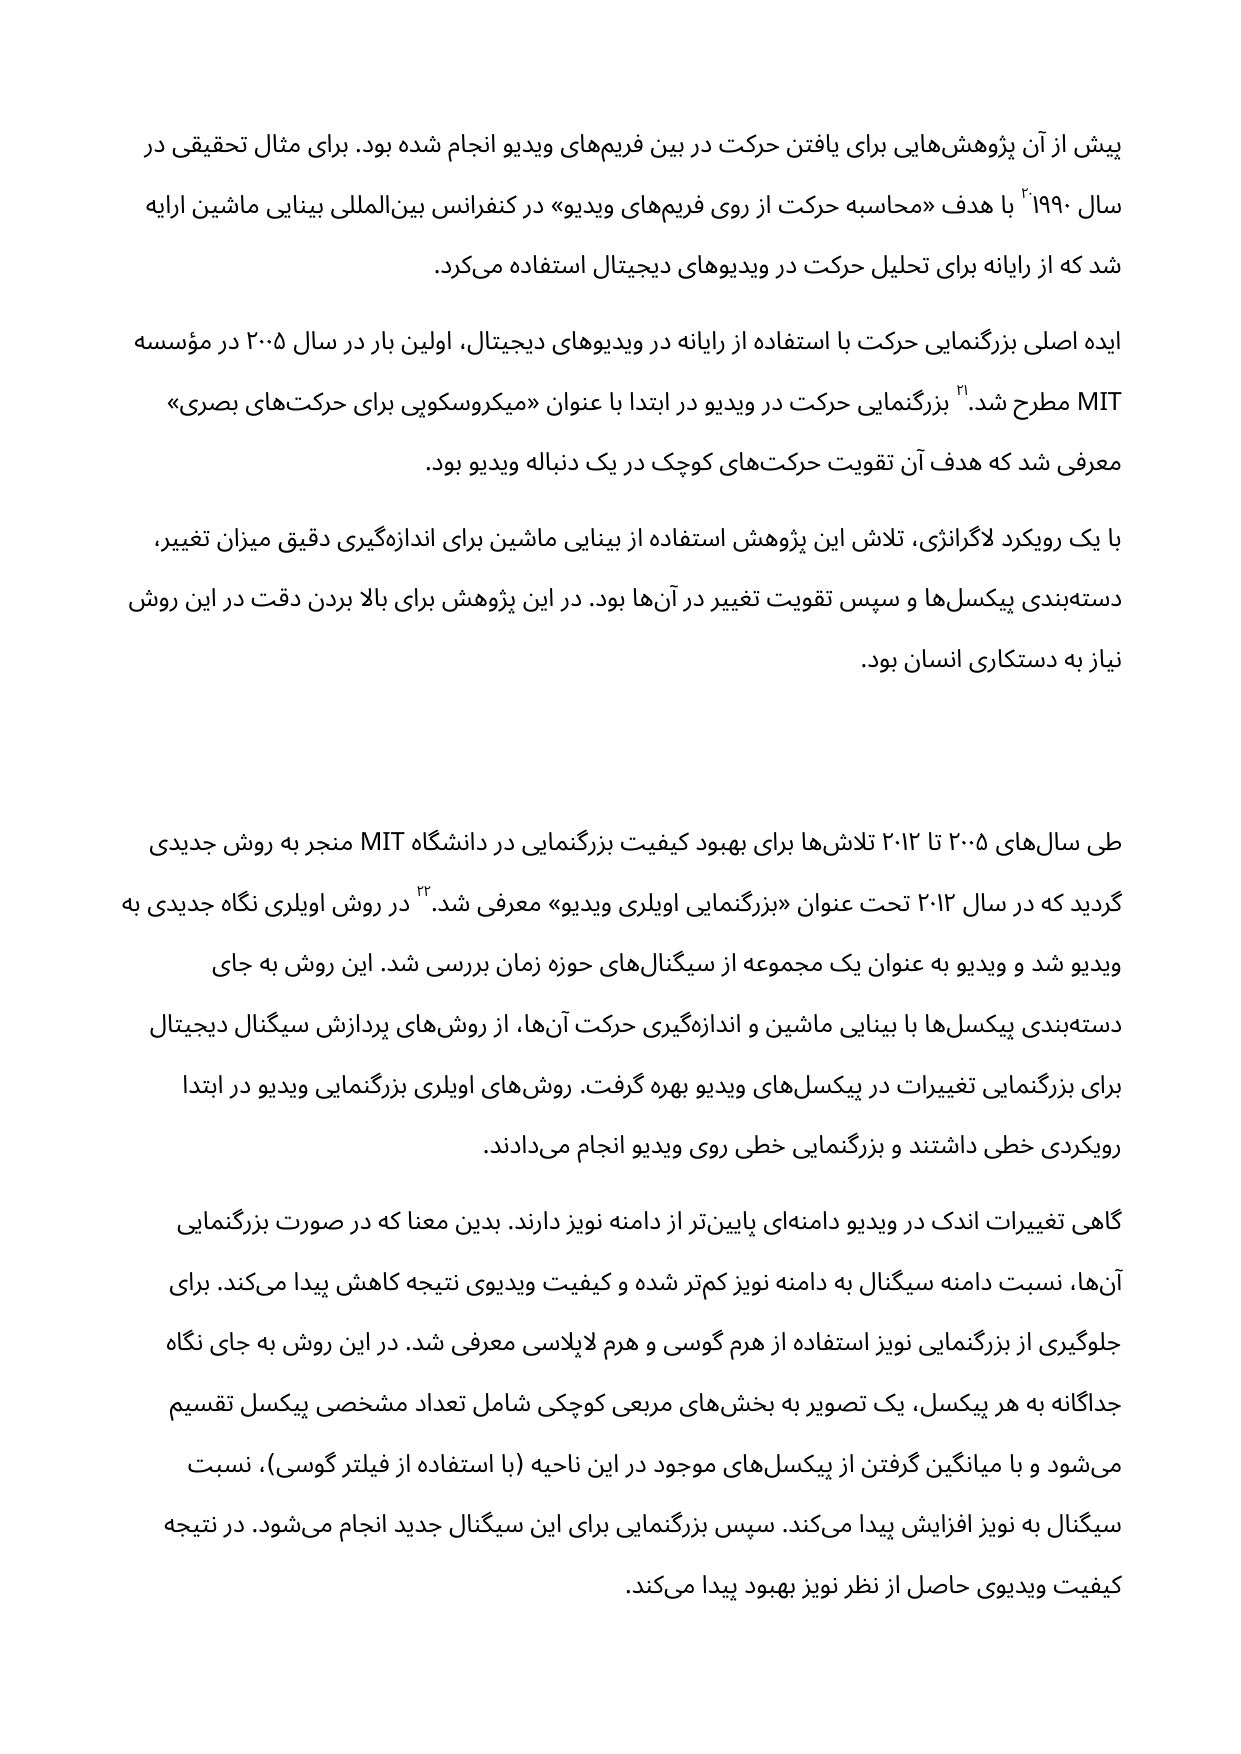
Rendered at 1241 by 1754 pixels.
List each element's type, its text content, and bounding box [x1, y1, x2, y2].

text پیش از آن پژوهش‌هایی برای یافتن حرکت در بین فریم‌های ویدیو انجام شده بود. برای مثال تحقیقی در سال ۱۹۹۰ با هدف «محاسبه حرکت از روی فریم‌های ویدیو» در کنفرانس بین‌المللی بینایی ماشین ارایه شد که از رایانه برای تحلیل حرکت در ویدیوهای دیجیتال استفاده می‌کرد. [118, 118, 1122, 292]
text با یک رویکرد لاگرانژی، تلاش این پژوهش استفاده از بینایی ماشین برای اندازه‌گیری دقیق میزان تغییر، دسته‌بندی پیکسل‌ها و سپس تقویت تغییر در آن‌ها بود. در این پژوهش برای بالا بردن دقت در این روش نیاز به دستکاری انسان بود. [118, 512, 1122, 686]
text گاهی تغییرات اندک در ویدیو دامنه‌ای پایین‌تر از دامنه نویز دارند. بدین معنا که در صورت بزرگنمایی آن‌ها، نسبت دامنه سیگنال به دامنه نویز کم‌تر شده و کیفیت ویدیوی نتیجه کاهش پیدا می‌کند. برای جلوگیری از بزرگنمایی نویز استفاده از هرم گوسی و هرم لاپلاسی معرفی شد. در این روش به جای نگاه جداگانه به هر پیکسل، یک تصویر به بخش‌های مربعی کوچکی شامل تعداد مشخصی پیکسل تقسیم می‌شود و با میانگین گرفتن از پیکسل‌های موجود در این ناحیه (با استفاده از فیلتر گوسی)، نسبت سیگنال به نویز افزایش پیدا می‌کند. سپس بزرگنمایی برای این سیگنال جدید انجام می‌شود. در نتیجه کیفیت ویدیوی حاصل از نظر نویز بهبود پیدا می‌کند. [118, 1195, 1122, 1612]
text طی سال‌های ۲۰۰۵ تا ۲۰۱۲ تلاش‌ها برای بهبود کیفیت بزرگنمایی در دانشگاه MIT منجر به روش جدیدی گردید که در سال ۲۰۱۲ تحت عنوان «بزرگنمایی اویلری ویدیو» معرفی شد. در روش اویلری نگاه جدیدی به ویدیو شد و ویدیو به عنوان یک مجموعه از سیگنال‌های حوزه زمان بررسی شد. این روش به جای دسته‌بندی پیکسل‌ها با بینایی ماشین و اندازه‌گیری حرکت آن‌ها، از روش‌های پردازش سیگنال دیجیتال برای بزرگنمایی تغییرات در پیکسل‌های ویدیو بهره گرفت. روش‌های اویلری بزرگنمایی ویدیو در ابتدا رویکردی خطی داشتند و بزرگنمایی خطی روی ویدیو انجام می‌دادند. [118, 816, 1122, 1172]
text ایده اصلی بزرگنمایی حرکت با استفاده از رایانه در ویدیوهای دیجیتال، اولین بار در سال ۲۰۰۵ در مؤسسه MIT مطرح شد. بزرگنمایی حرکت در ویدیو در ابتدا با عنوان «میکروسکوپی برای حرکت‌های بصری» معرفی شد که هدف آن تقویت حرکت‌های کوچک در یک دنباله ویدیو بود. [118, 315, 1122, 489]
